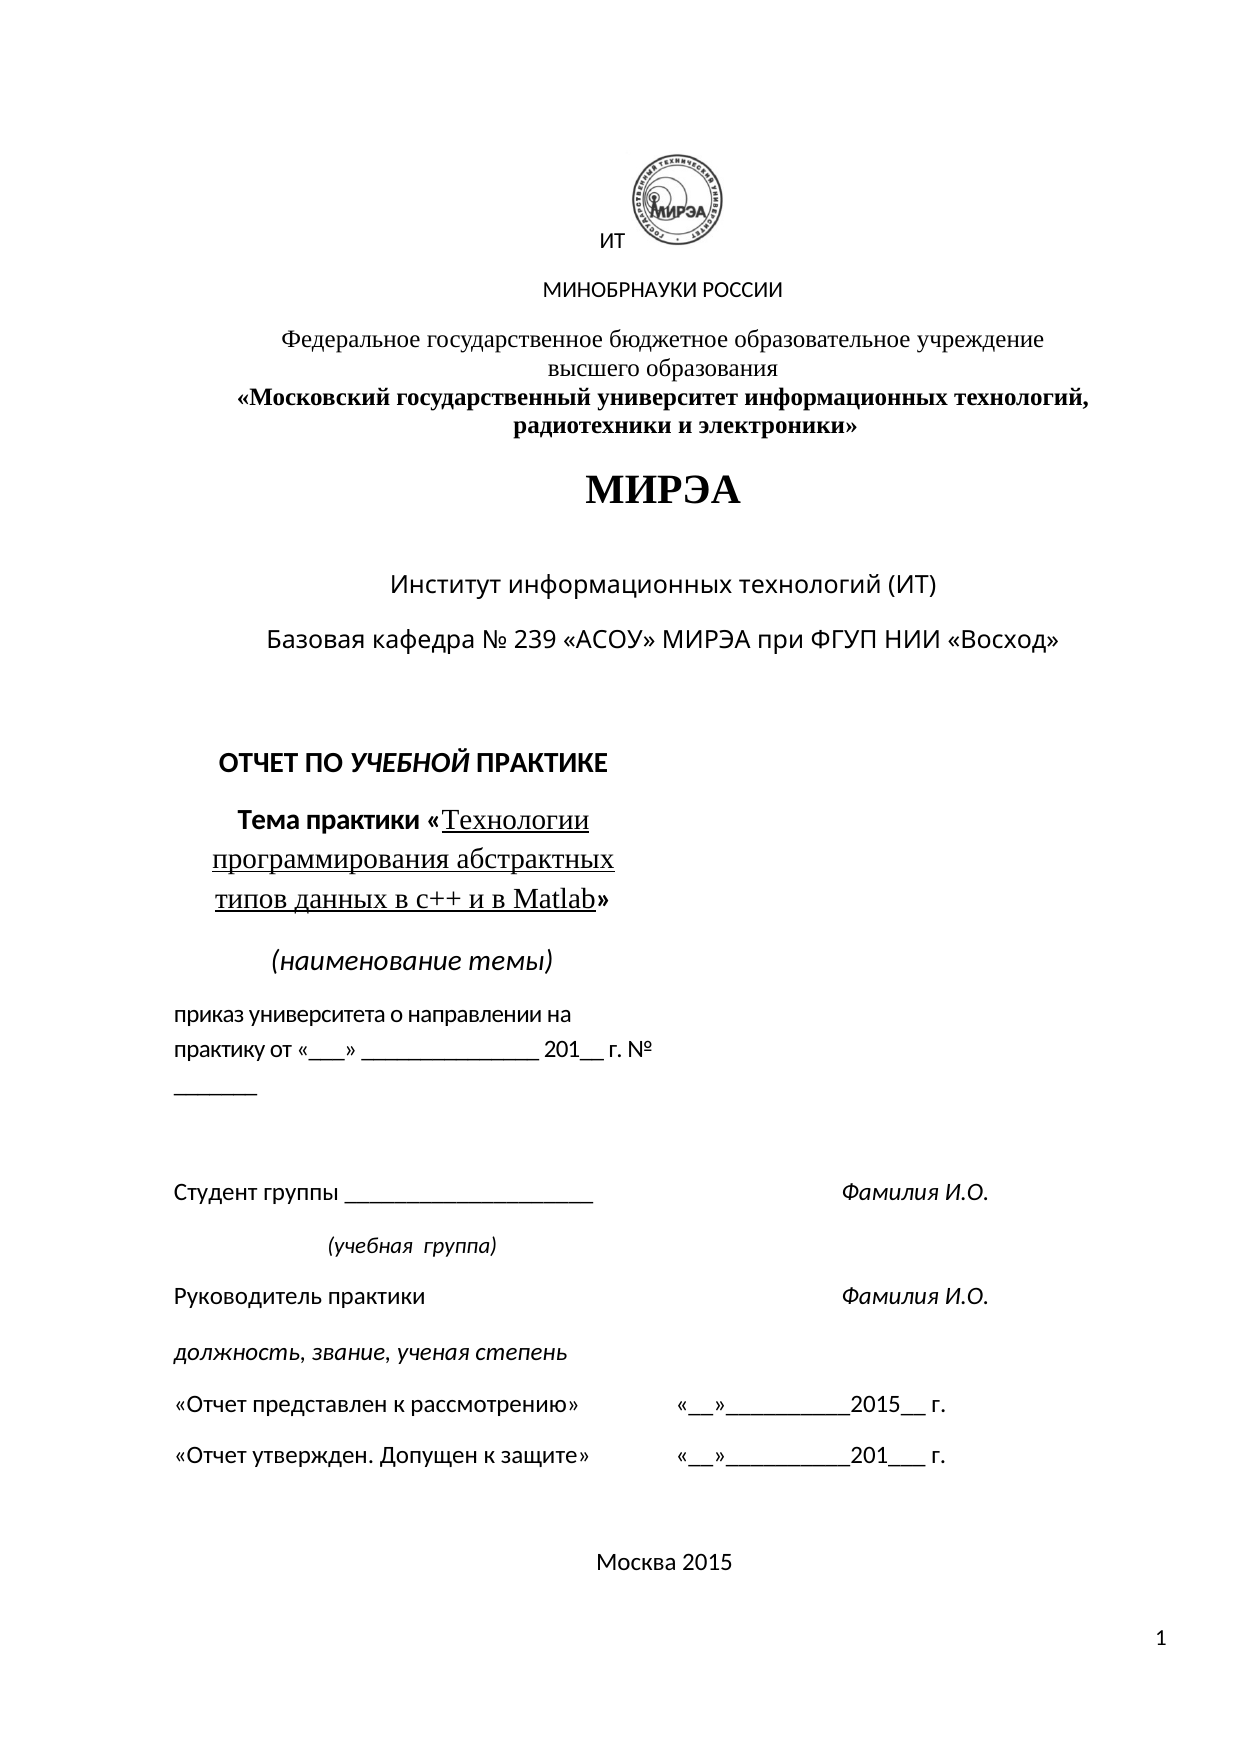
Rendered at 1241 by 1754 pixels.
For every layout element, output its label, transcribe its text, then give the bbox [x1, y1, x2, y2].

text Москва 2015 [162, 1546, 1166, 1577]
table_header ОТЧЕТ ПО УЧЕБНОЙ ПРАКТИКЕ [163, 745, 664, 801]
table_cell «Отчет утвержден. Допущен к защите» [163, 1439, 664, 1490]
table_cell «__»__________2015__ г. [664, 1388, 1164, 1439]
table_header [664, 745, 1164, 801]
table_cell Студент группы ____________________ (учебная группа) [163, 1120, 664, 1281]
table_cell Фамилия И.О. [664, 1281, 1164, 1388]
table_cell Федеральное государственное бюджетное образовательное учреждение высшего образования «Московский государственный университет информационных технологий, радиотехники и электроники» МИРЭА [160, 324, 1166, 567]
table_cell Руководитель практики должность, звание, ученая степень [163, 1281, 664, 1388]
table_cell Фамилия И.О. [664, 1120, 1164, 1281]
table_header ит [160, 150, 1166, 275]
table_cell приказ университета о направлении на практику от «___» _______________ 201__ г. № _______ [163, 999, 664, 1120]
table_cell [664, 801, 1164, 999]
picture [625, 150, 727, 249]
table_cell МИНОБРНАУКИ РОССИИ [160, 275, 1166, 324]
table_cell Институт информационных технологий (ИТ) [160, 567, 1166, 622]
table_cell Тема практики «Технологии программирования абстрактных типов данных в с++ и в Matlab» (наименование темы) [163, 801, 664, 999]
table_cell «Отчет представлен к рассмотрению» [163, 1388, 664, 1439]
table_cell Базовая кафедра № 239 «АСОУ» МИРЭА при ФГУП НИИ «Восход» [160, 622, 1166, 677]
table_cell «__»__________201___ г. [664, 1439, 1164, 1490]
table_cell [664, 999, 1164, 1120]
